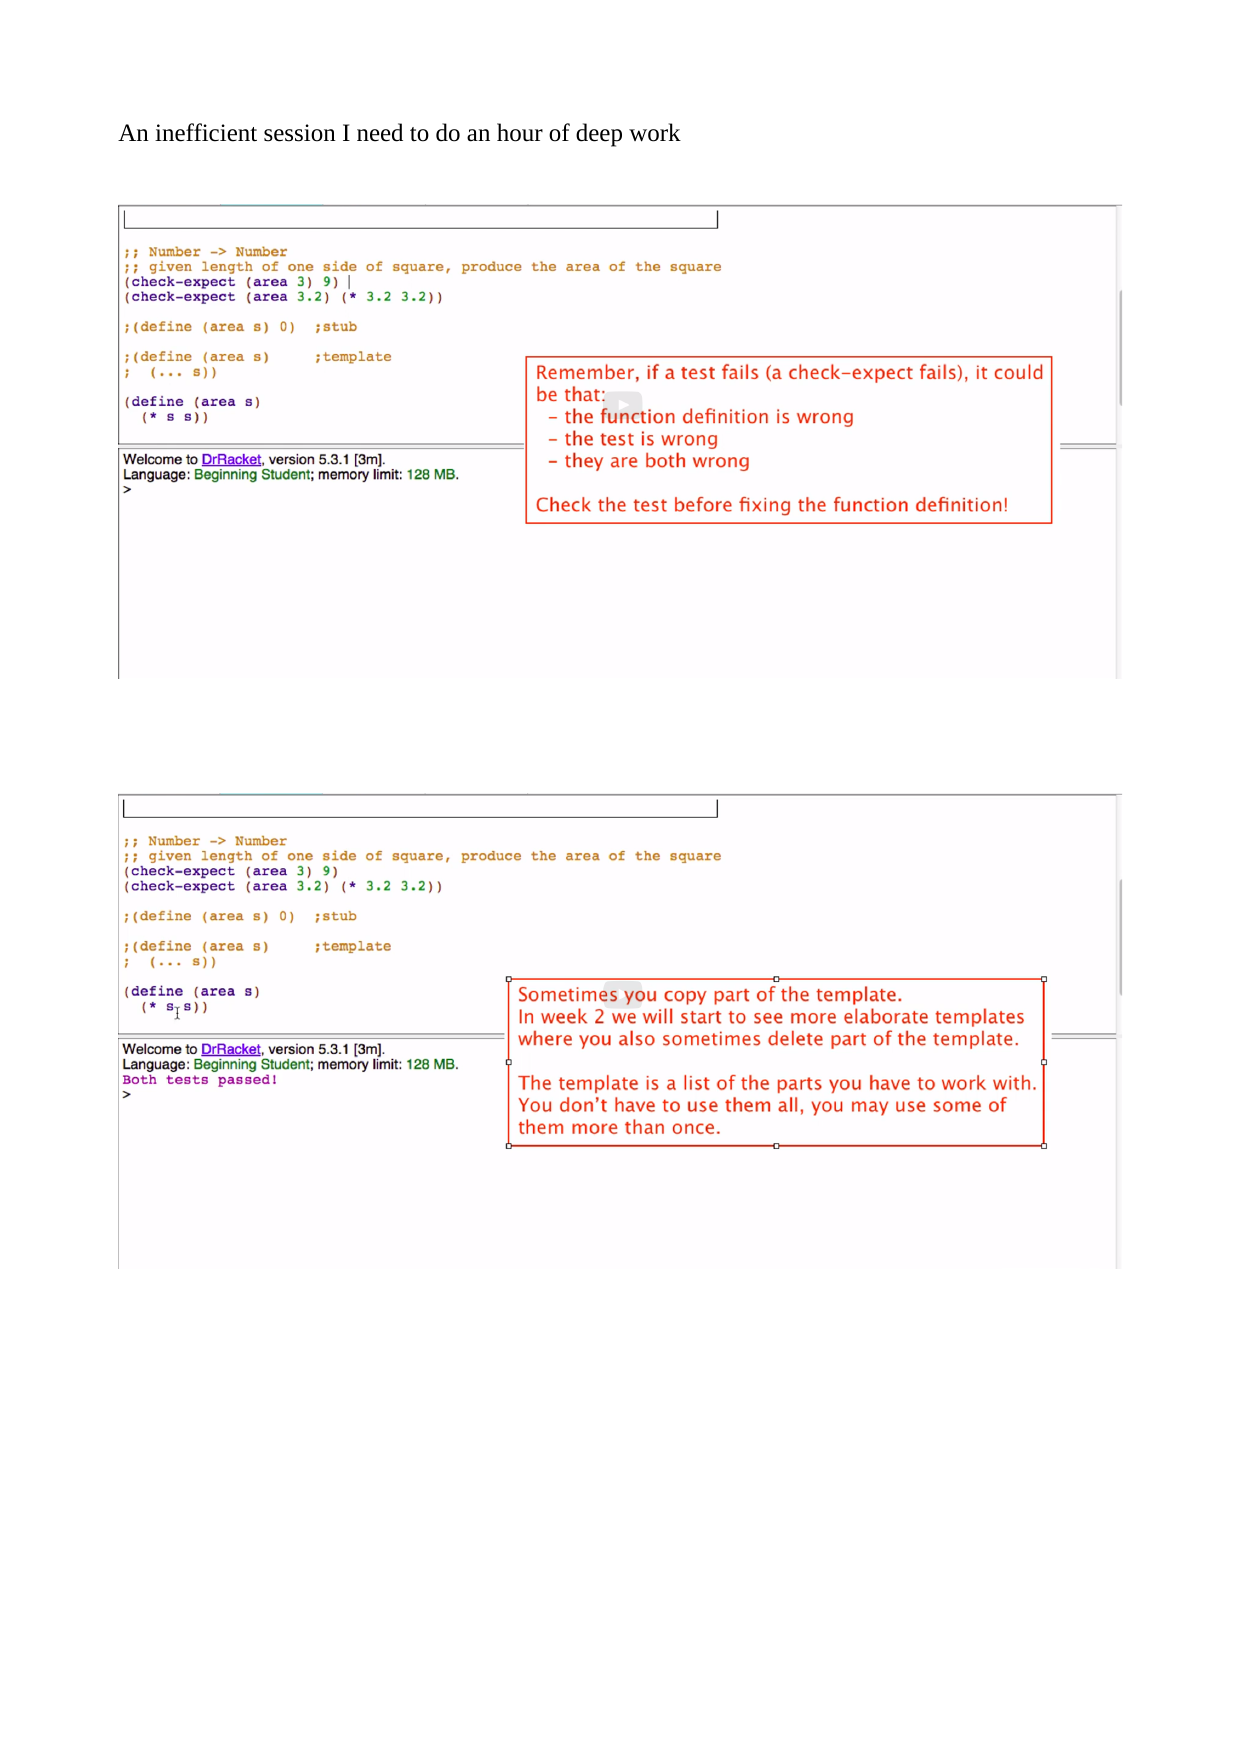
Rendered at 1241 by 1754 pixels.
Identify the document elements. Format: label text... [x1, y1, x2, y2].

picture [118, 204, 1123, 679]
picture [118, 793, 1123, 1269]
text An inefficient session I need to do an hour of deep work [118, 118, 1122, 147]
